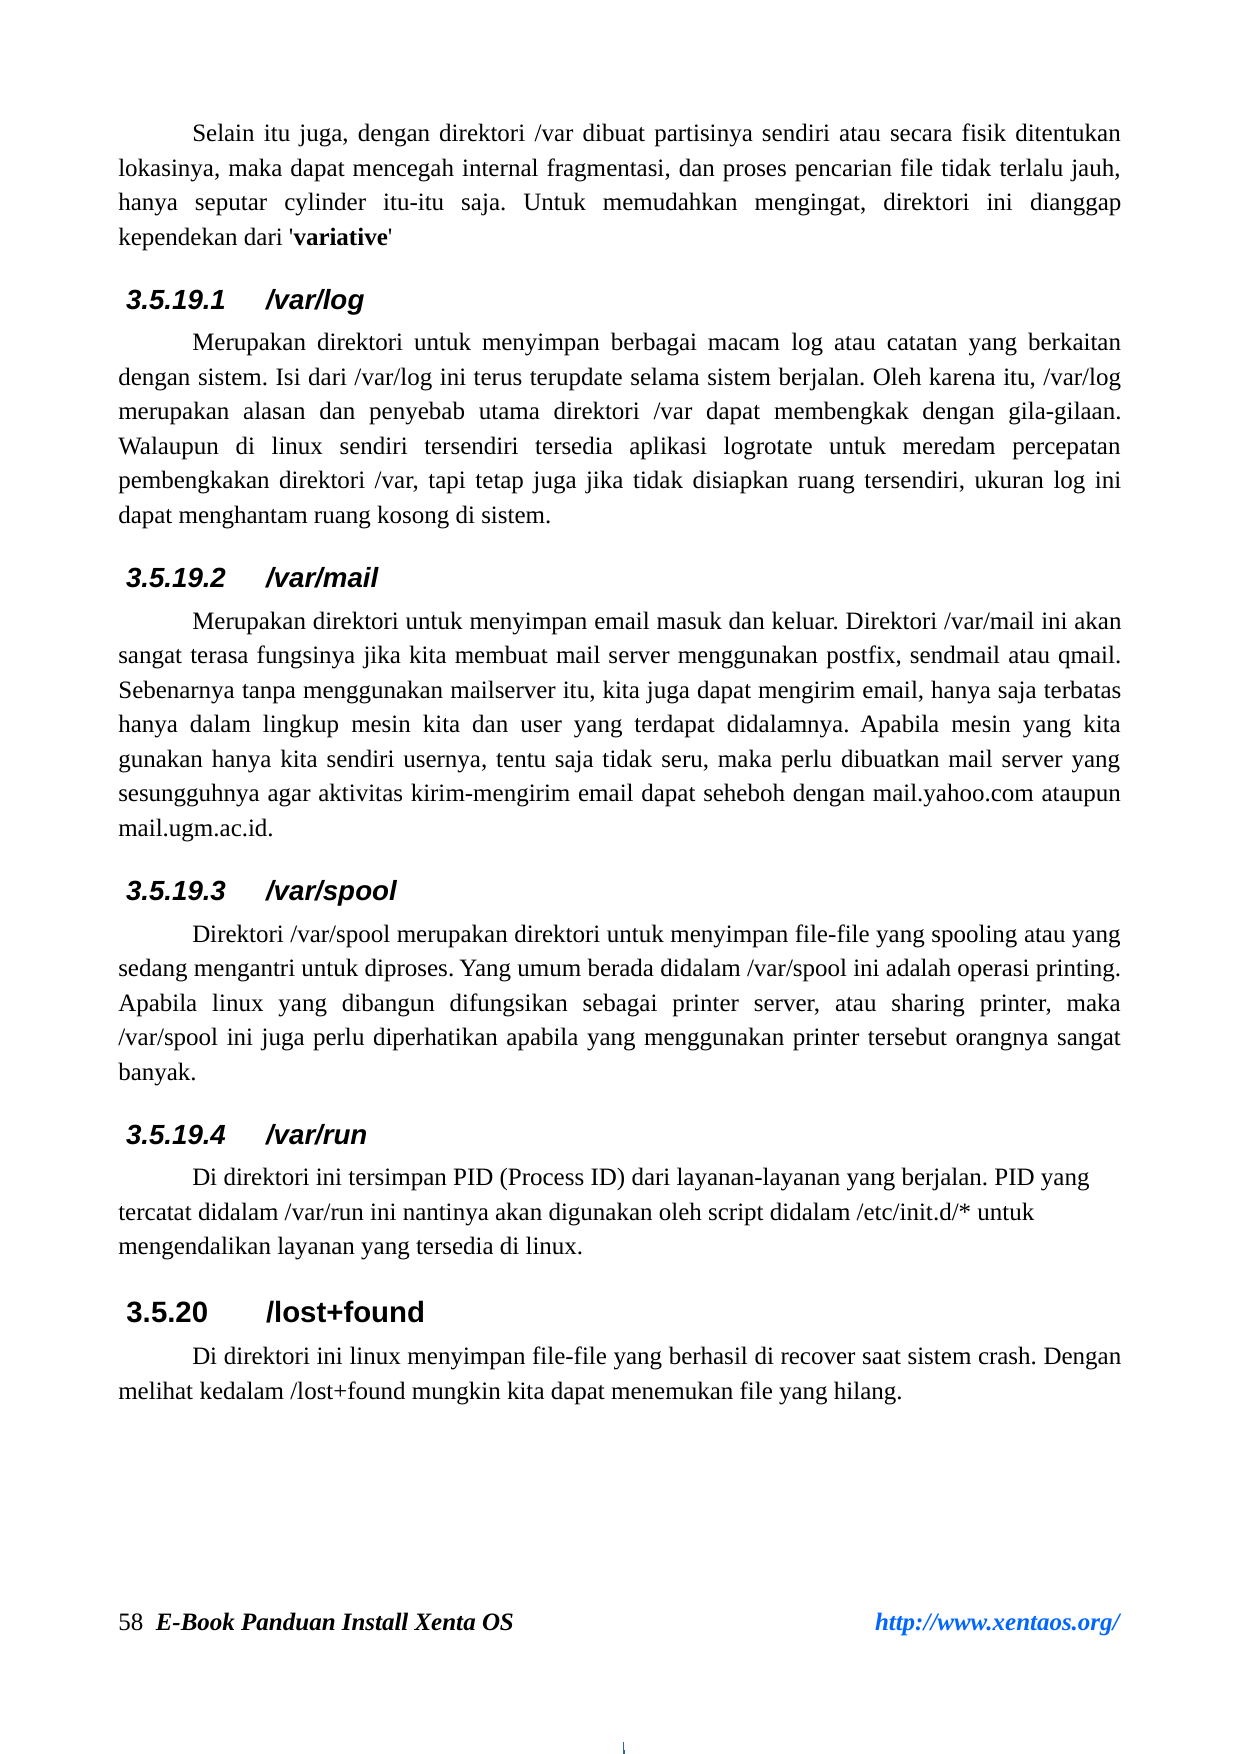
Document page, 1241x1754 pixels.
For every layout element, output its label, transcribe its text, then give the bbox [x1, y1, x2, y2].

subtitle /var/mail [118, 561, 1122, 593]
text Selain itu juga, dengan direktori /var dibuat partisinya sendiri atau secara fisik ditentukan lokasinya, maka dapat mencegah internal fragmentasi, dan proses pencarian file tidak terlalu jauh, hanya seputar cylinder itu-itu saja. Untuk memudahkan mengingat, direktori ini dianggap kependekan dari 'variative' [118, 118, 1122, 250]
text Di direktori ini linux menyimpan file-file yang berhasil di recover saat sistem crash. Dengan melihat kedalam /lost+found mungkin kita dapat menemukan file yang hilang. [118, 1341, 1122, 1404]
text Merupakan direktori untuk menyimpan berbagai macam log atau catatan yang berkaitan dengan sistem. Isi dari /var/log ini terus terupdate selama sistem berjalan. Oleh karena itu, /var/log merupakan alasan dan penyebab utama direktori /var dapat membengkak dengan gila-gilaan. Walaupun di linux sendiri tersendiri tersedia aplikasi logrotate untuk meredam percepatan pembengkakan direktori /var, tapi tetap juga jika tidak disiapkan ruang tersendiri, ukuran log ini dapat menghantam ruang kosong di sistem. [118, 327, 1122, 529]
subtitle /var/run [118, 1118, 1122, 1150]
text Direktori /var/spool merupakan direktori untuk menyimpan file-file yang spooling atau yang sedang mengantri untuk diproses. Yang umum berada didalam /var/spool ini adalah operasi printing. Apabila linux yang dibangun difungsikan sebagai printer server, atau sharing printer, maka /var/spool ini juga perlu diperhatikan apabila yang menggunakan printer tersebut orangnya sangat banyak. [118, 919, 1122, 1085]
subtitle /var/log [118, 283, 1122, 315]
subtitle /var/spool [118, 874, 1122, 906]
text Di direktori ini tersimpan PID (Process ID) dari layanan-layanan yang berjalan. PID yang tercatat didalam /var/run ini nantinya akan digunakan oleh script didalam /etc/init.d/* untuk mengendalikan layanan yang tersedia di linux. [118, 1162, 1122, 1260]
text Merupakan direktori untuk menyimpan email masuk dan keluar. Direktori /var/mail ini akan sangat terasa fungsinya jika kita membuat mail server menggunakan postfix, sendmail atau qmail. Sebenarnya tanpa menggunakan mailserver itu, kita juga dapat mengirim email, hanya saja terbatas hanya dalam lingkup mesin kita dan user yang terdapat didalamnya. Apabila mesin yang kita gunakan hanya kita sendiri usernya, tentu saja tidak seru, maka perlu dibuatkan mail server yang sesungguhnya agar aktivitas kirim-mengirim email dapat seheboh dengan mail.yahoo.com ataupun mail.ugm.ac.id. [118, 606, 1122, 841]
subtitle /lost+found [118, 1295, 1122, 1329]
